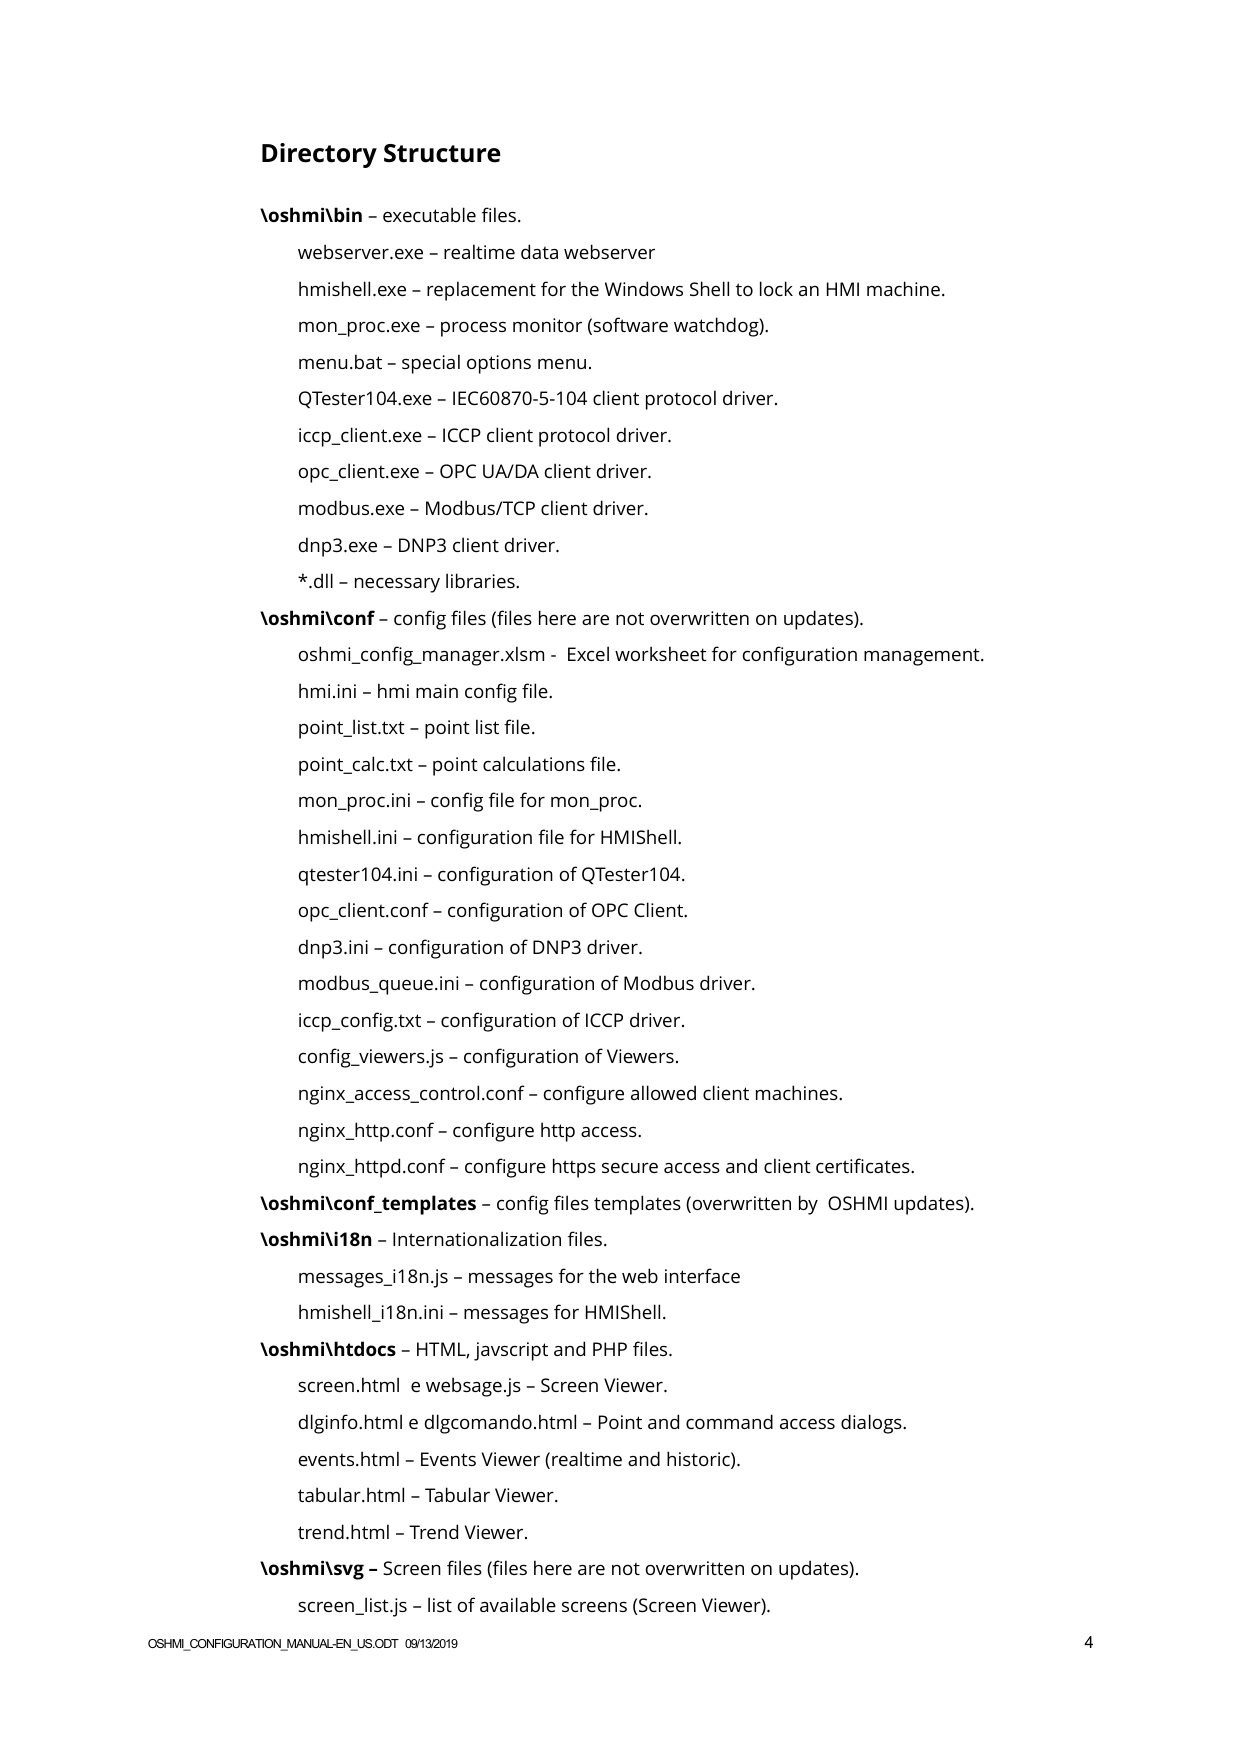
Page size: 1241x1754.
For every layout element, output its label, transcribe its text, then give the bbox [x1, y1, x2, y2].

subtitle Directory Structure [260, 136, 1093, 170]
text dnp3.exe – DNP3 client driver. [260, 532, 1093, 557]
text webserver.exe – realtime data webserver [260, 239, 1093, 265]
text trend.html – Trend Viewer. [260, 1519, 1093, 1545]
text mon_proc.exe – process monitor (software watchdog). [260, 313, 1093, 338]
text hmi.ini – hmi main config file. [260, 678, 1093, 704]
text dnp3.ini – configuration of DNP3 driver. [298, 934, 1093, 960]
text *.dll – necessary libraries. [260, 568, 1093, 594]
text point_calc.txt – point calculations file. [260, 751, 1093, 777]
text modbus_queue.ini – configuration of Modbus driver. [298, 971, 1093, 996]
text tabular.html – Tabular Viewer. [260, 1483, 1093, 1508]
text hmishell.ini – configuration file for HMIShell. [260, 824, 1093, 850]
text events.html – Events Viewer (realtime and historic). [260, 1446, 1093, 1472]
text nginx_httpd.conf – configure https secure access and client certificates. [148, 1153, 1093, 1179]
text mon_proc.ini – config file for mon_proc. [260, 788, 1093, 813]
text config_viewers.js – configuration of Viewers. [260, 1044, 1093, 1069]
text point_list.txt – point list file. [260, 715, 1093, 740]
text \oshmi\htdocs – HTML, javscript and PHP files. [260, 1336, 1093, 1362]
text nginx_access_control.conf – configure allowed client machines. [148, 1080, 1093, 1106]
text opc_client.conf – configuration of OPC Client. [298, 898, 1093, 923]
text \oshmi\i18n – Internationalization files. [260, 1227, 1093, 1252]
text opc_client.exe – OPC UA/DA client driver. [260, 459, 1093, 484]
text modbus.exe – Modbus/TCP client driver. [260, 495, 1093, 521]
text QTester104.exe – IEC60870-5-104 client protocol driver. [260, 386, 1093, 411]
text menu.bat – special options menu. [260, 349, 1093, 375]
text oshmi_config_manager.xlsm - Excel worksheet for configuration management. [260, 642, 1093, 667]
text \oshmi\svg – Screen files (files here are not overwritten on updates). [148, 1556, 1093, 1581]
text qtester104.ini – configuration of QTester104. [298, 861, 1093, 887]
text iccp_client.exe – ICCP client protocol driver. [260, 422, 1093, 448]
text hmishell.exe – replacement for the Windows Shell to lock an HMI machine. [260, 276, 1093, 302]
text iccp_config.txt – configuration of ICCP driver. [298, 1007, 1093, 1033]
text hmishell_i18n.ini – messages for HMIShell. [260, 1300, 1093, 1325]
text messages_i18n.js – messages for the web interface [148, 1263, 1093, 1289]
text dlginfo.html e dlgcomando.html – Point and command access dialogs. [260, 1409, 1093, 1435]
text screen_list.js – list of available screens (Screen Viewer). [148, 1592, 1093, 1618]
text \oshmi\bin – executable files. [260, 203, 1093, 228]
text screen.html e websage.js – Screen Viewer. [260, 1373, 1093, 1398]
text \oshmi\conf_templates – config files templates (overwritten by OSHMI updates). [260, 1190, 1093, 1216]
text \oshmi\conf – config files (files here are not overwritten on updates). [260, 605, 1093, 631]
text nginx_http.conf – configure http access. [148, 1117, 1093, 1142]
